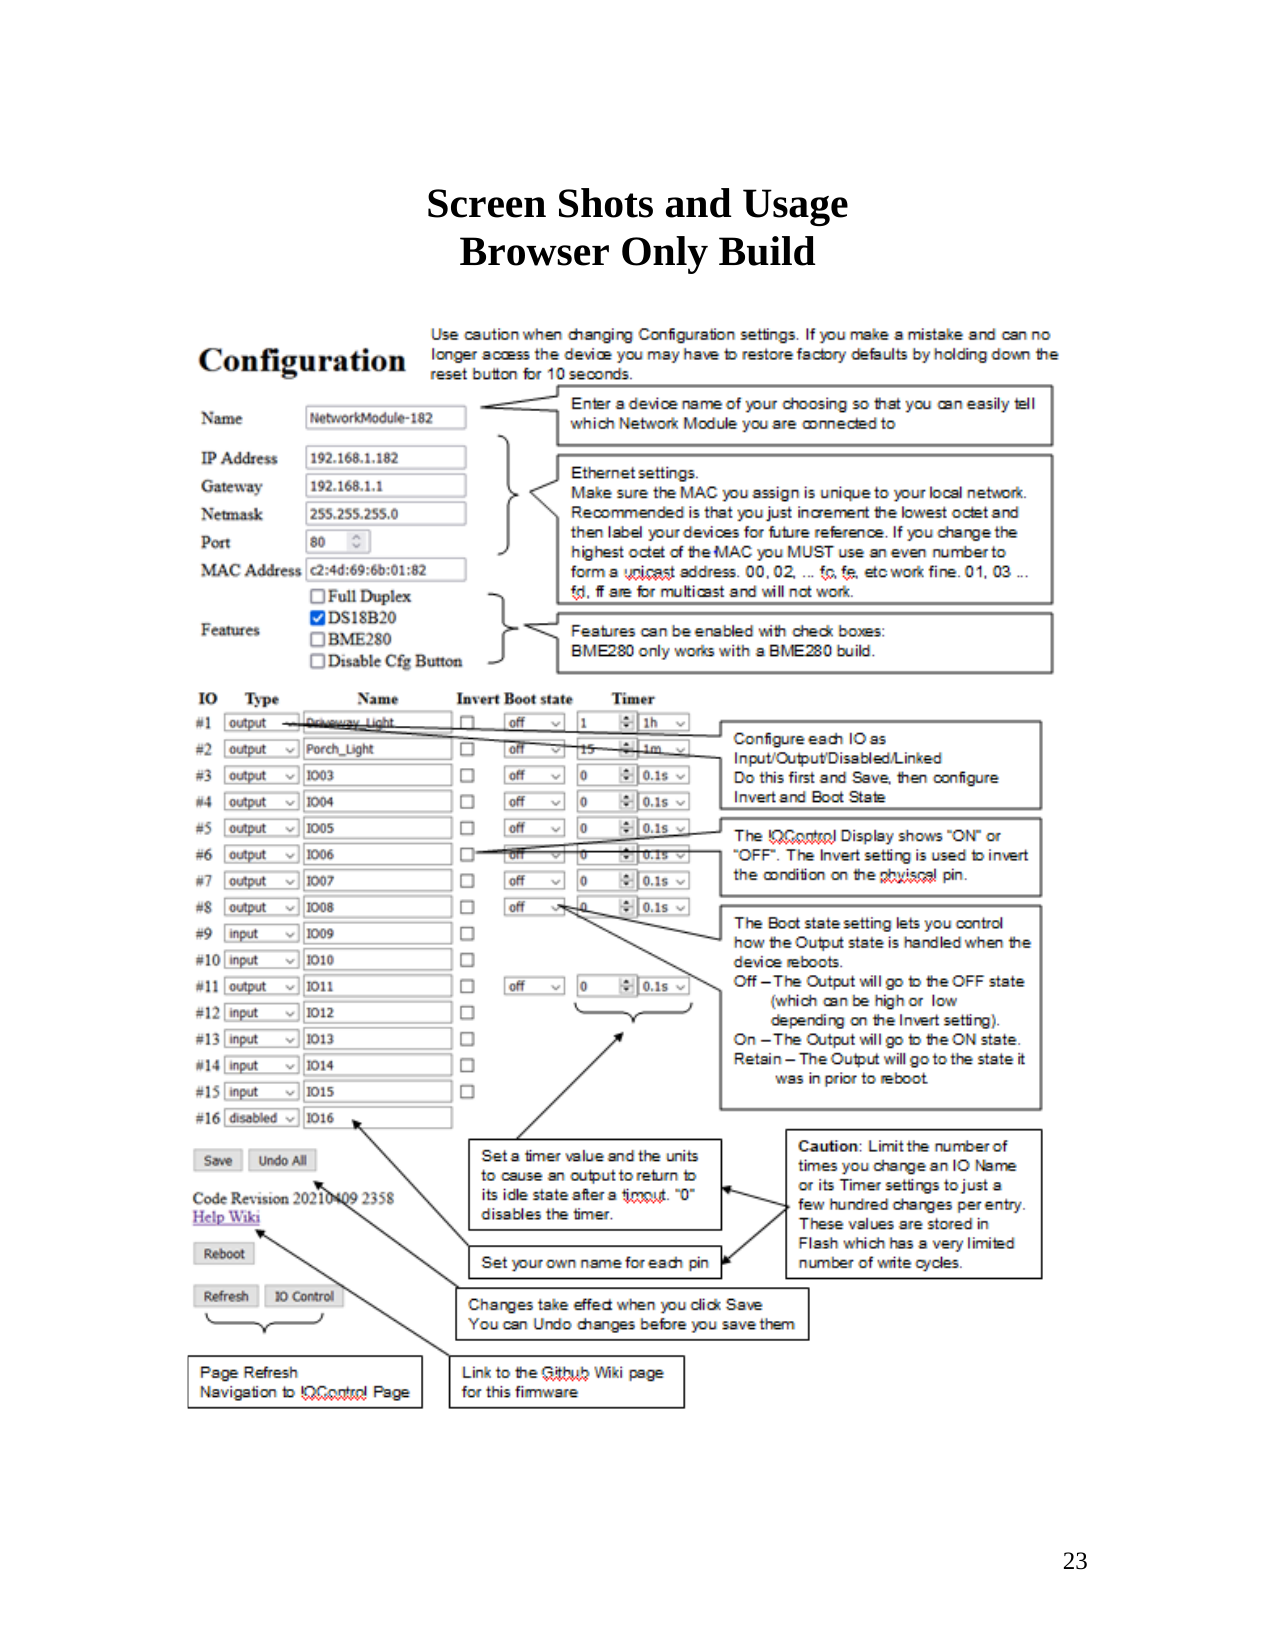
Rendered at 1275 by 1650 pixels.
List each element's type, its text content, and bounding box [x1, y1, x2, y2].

picture [187, 322, 1069, 1417]
text Screen Shots and Usage [187, 179, 1087, 227]
text Browser Only Build [187, 227, 1087, 274]
